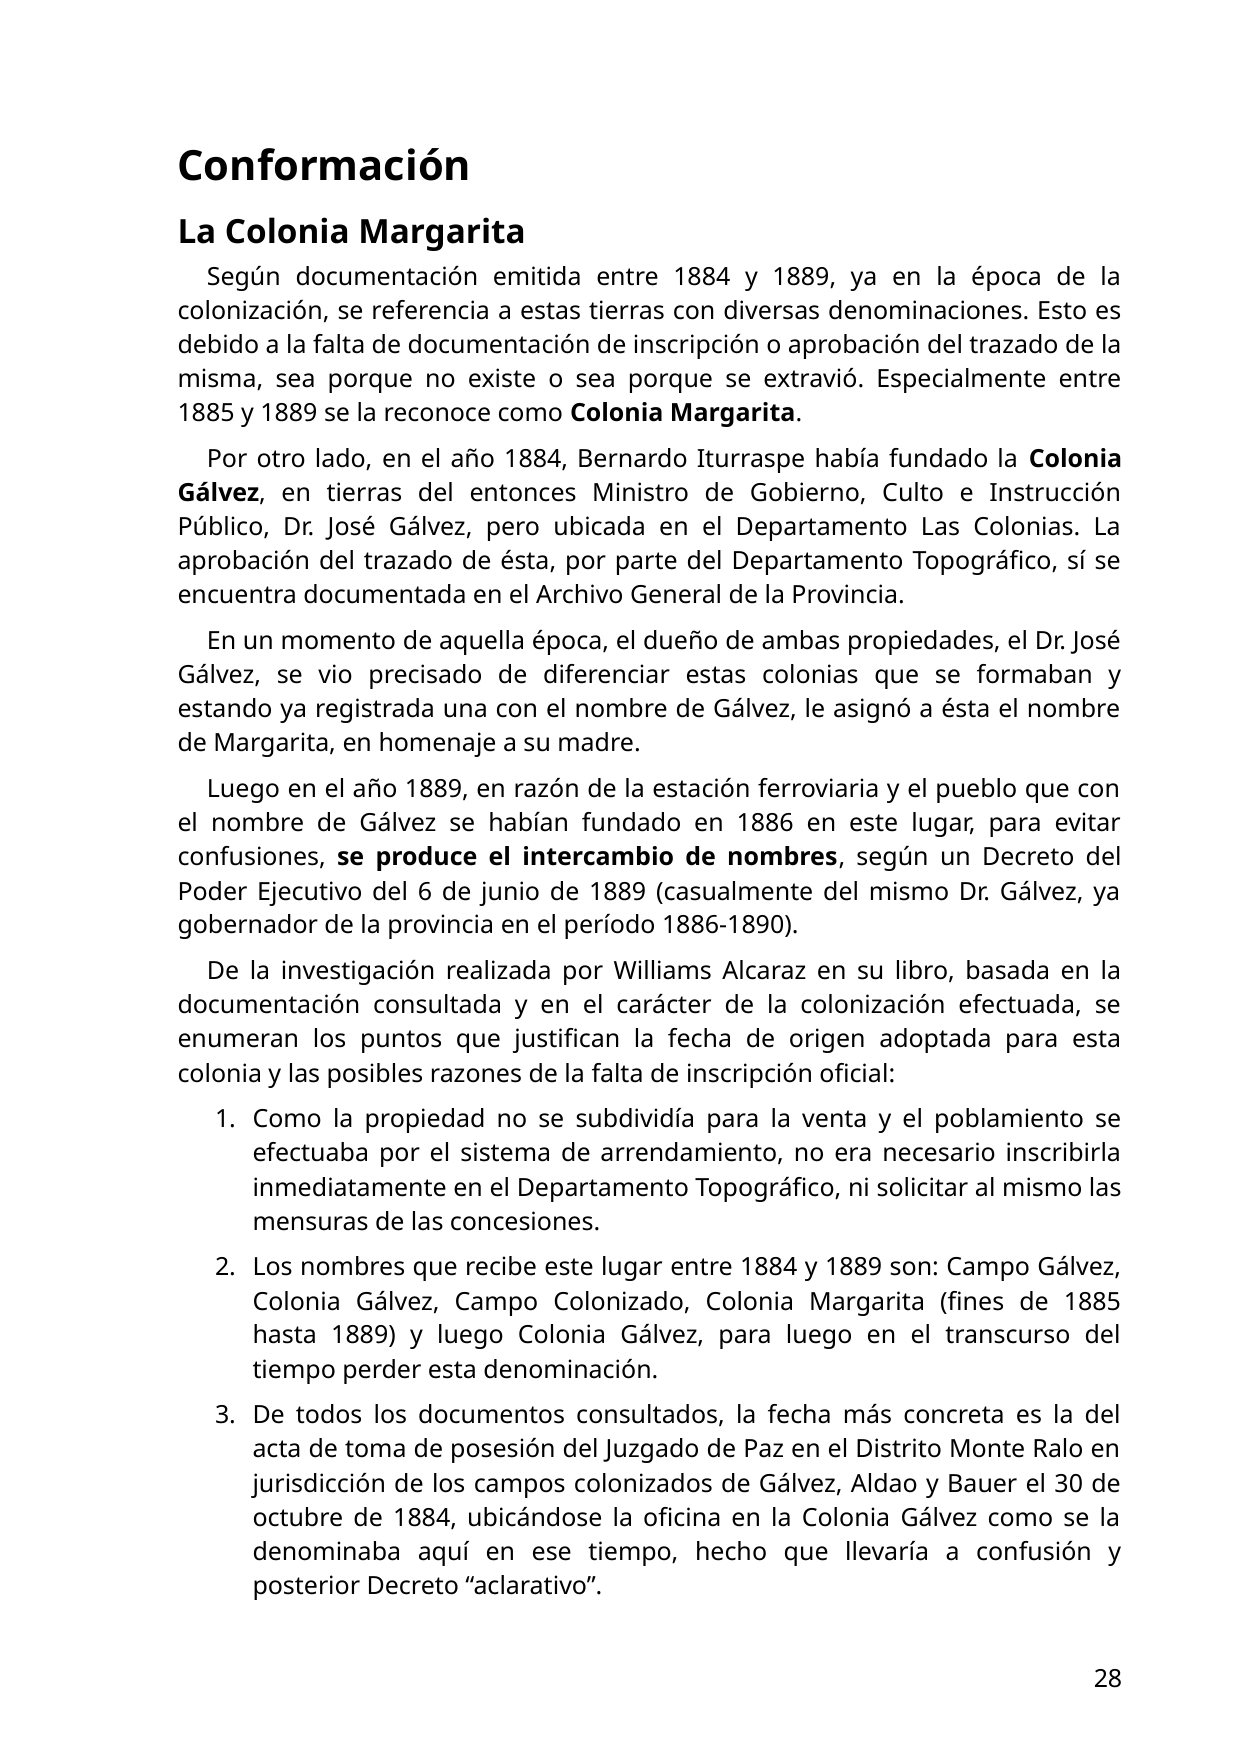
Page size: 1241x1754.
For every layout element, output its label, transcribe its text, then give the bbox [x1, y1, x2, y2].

text En un momento de aquella época, el dueño de ambas propiedades, el Dr. José Gálvez, se vio precisado de diferenciar estas colonias que se formaban y estando ya registrada una con el nombre de Gálvez, le asignó a ésta el nombre de Margarita, en homenaje a su madre. [177, 623, 1122, 759]
list Como la propiedad no se subdividía para la venta y el poblamiento se efectuaba por el sistema de arrendamiento, no era necesario inscribirla inmediatamente en el Departamento Topográfico, ni solicitar al mismo las mensuras de las concesiones. [215, 1101, 1122, 1237]
list Los nombres que recibe este lugar entre 1884 y 1889 son: Campo Gálvez, Colonia Gálvez, Campo Colonizado, Colonia Margarita (fines de 1885 hasta 1889) y luego Colonia Gálvez, para luego en el transcurso del tiempo perder esta denominación. [215, 1249, 1122, 1385]
text Según documentación emitida entre 1884 y 1889, ya en la época de la colonización, se referencia a estas tierras con diversas denominaciones. Esto es debido a la falta de documentación de inscripción o aprobación del trazado de la misma, sea porque no existe o sea porque se extravió. Especialmente entre 1885 y 1889 se la reconoce como Colonia Margarita. [177, 259, 1122, 429]
list De todos los documentos consultados, la fecha más concreta es la del acta de toma de posesión del Juzgado de Paz en el Distrito Monte Ralo en jurisdicción de los campos colonizados de Gálvez, Aldao y Bauer el 30 de octubre de 1884, ubicándose la oficina en la Colonia Gálvez como se la denominaba aquí en ese tiempo, hecho que llevaría a confusión y posterior Decreto “aclarativo”. [215, 1397, 1122, 1601]
text De la investigación realizada por Williams Alcaraz en su libro, basada en la documentación consultada y en el carácter de la colonización efectuada, se enumeran los puntos que justifican la fecha de origen adoptada para esta colonia y las posibles razones de la falta de inscripción oficial: [177, 953, 1122, 1089]
text Luego en el año 1889, en razón de la estación ferroviaria y el pueblo que con el nombre de Gálvez se habían fundado en 1886 en este lugar, para evitar confusiones, se produce el intercambio de nombres, según un Decreto del Poder Ejecutivo del 6 de junio de 1889 (casualmente del mismo Dr. Gálvez, ya gobernador de la provincia en el período 1886-1890). [177, 771, 1122, 941]
text Por otro lado, en el año 1884, Bernardo Iturraspe había fundado la Colonia Gálvez, en tierras del entonces Ministro de Gobierno, Culto e Instrucción Público, Dr. José Gálvez, pero ubicada en el Departamento Las Colonias. La aprobación del trazado de ésta, por parte del Departamento Topográfico, sí se encuentra documentada en el Archivo General de la Provincia. [177, 441, 1122, 611]
subtitle Conformación [177, 136, 1122, 193]
subtitle La Colonia Margarita [177, 207, 1122, 253]
